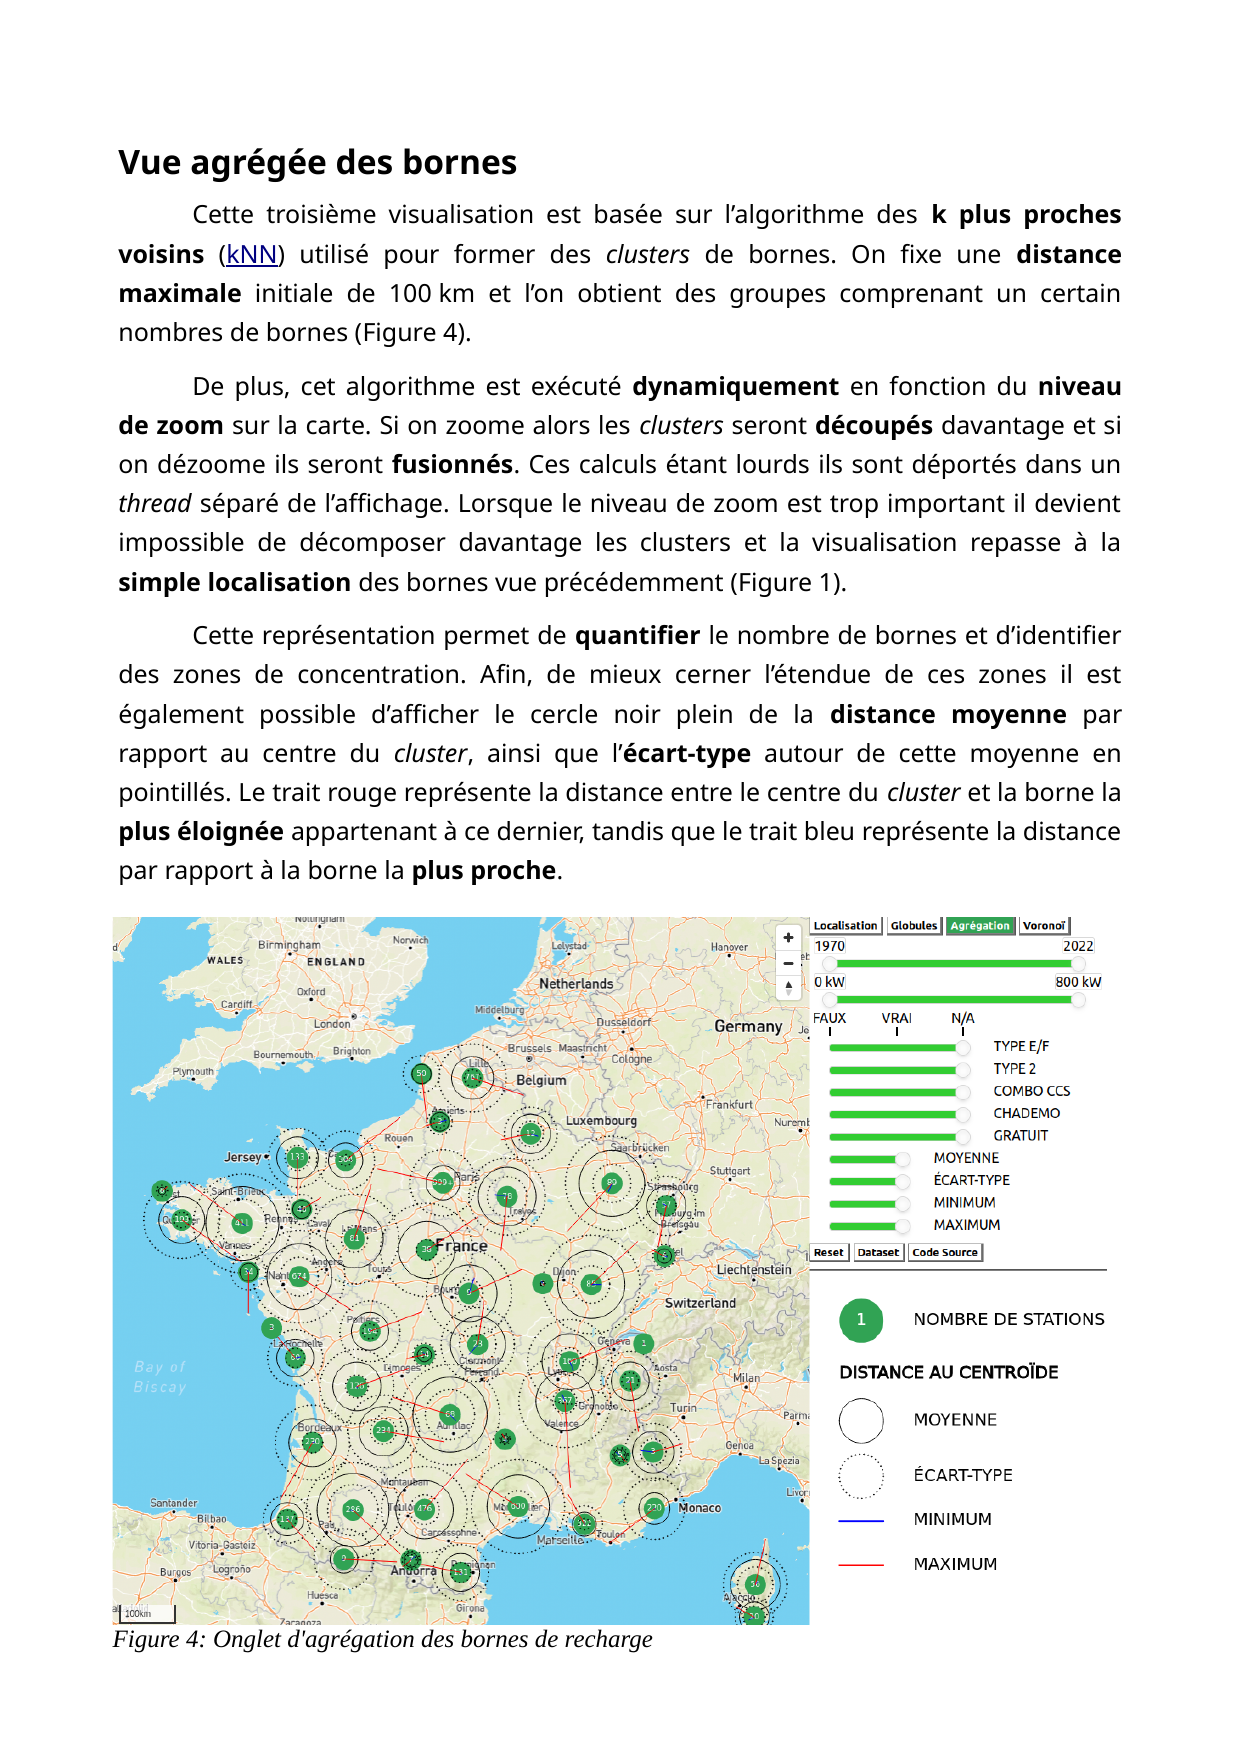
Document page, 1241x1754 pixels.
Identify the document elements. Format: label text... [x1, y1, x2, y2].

text Cette troisième visualisation est basée sur l’algorithme des k plus proches voisins (kNN) utilisé pour former des clusters de bornes. On fixe une distance maximale initiale de 100 km et l’on obtient des groupes comprenant un certain nombres de bornes (Figure 4). [118, 197, 1122, 349]
subtitle Vue agrégée des bornes [118, 139, 1122, 185]
text [112, 905, 1107, 917]
text Figure 4: Onglet d'agrégation des bornes de recharge [112, 1625, 1107, 1653]
text De plus, cet algorithme est exécuté dynamiquement en fonction du niveau de zoom sur la carte. Si on zoome alors les clusters seront découpés davantage et si on dézoome ils seront fusionnés. Ces calculs étant lourds ils sont déportés dans un thread séparé de l’affichage. Lorsque le niveau de zoom est trop important il devient impossible de décomposer davantage les clusters et la visualisation repasse à la simple localisation des bornes vue précédemment (Figure 1). [118, 368, 1122, 598]
picture [112, 917, 1107, 1625]
text Cette représentation permet de quantifier le nombre de bornes et d’identifier des zones de concentration. Afin, de mieux cerner l’étendue de ces zones il est également possible d’afficher le cercle noir plein de la distance moyenne par rapport au centre du cluster, ainsi que l’écart-type autour de cette moyenne en pointillés. Le trait rouge représente la distance entre le centre du cluster et la borne la plus éloignée appartenant à ce dernier, tandis que le trait bleu représente la distance par rapport à la borne la plus proche. [118, 618, 1122, 887]
